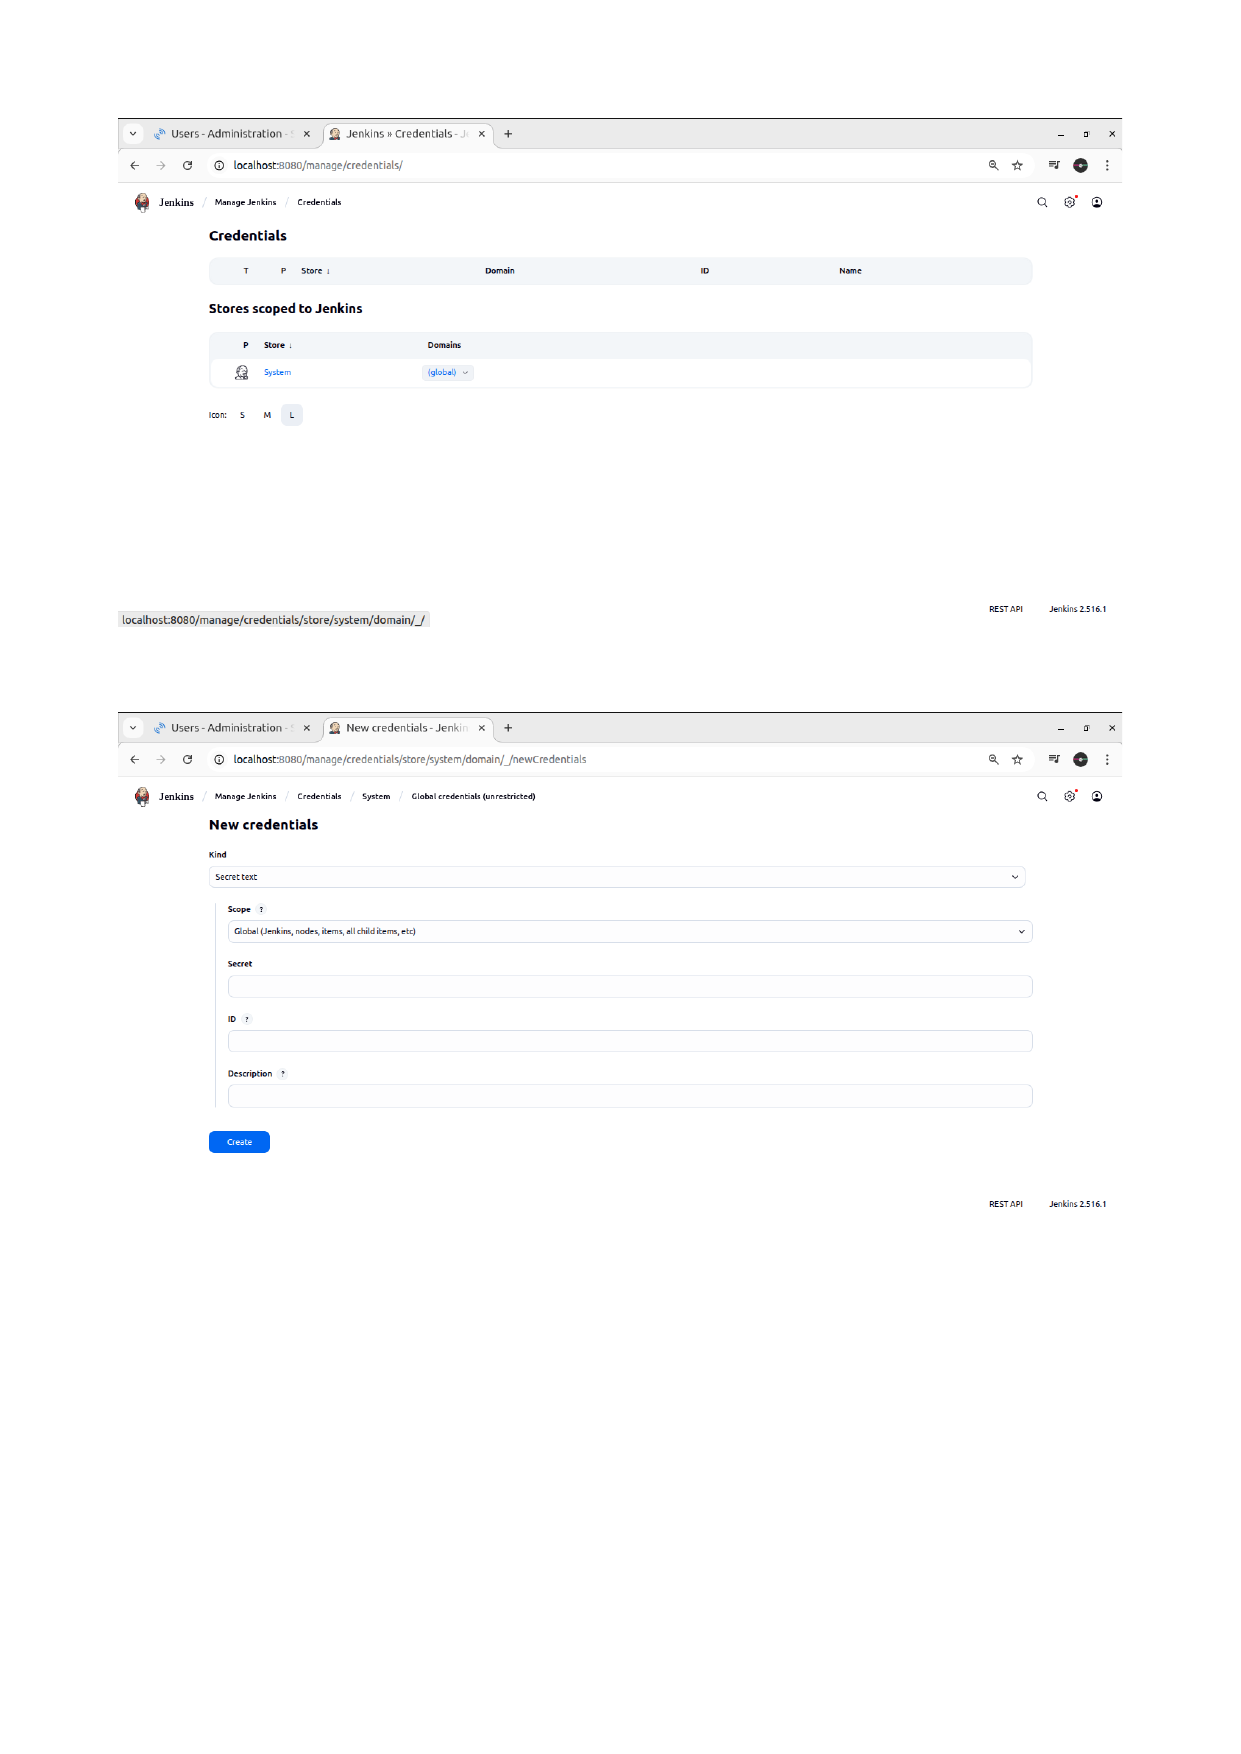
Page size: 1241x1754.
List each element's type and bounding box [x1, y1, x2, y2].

picture [118, 712, 1123, 1222]
picture [118, 118, 1123, 627]
